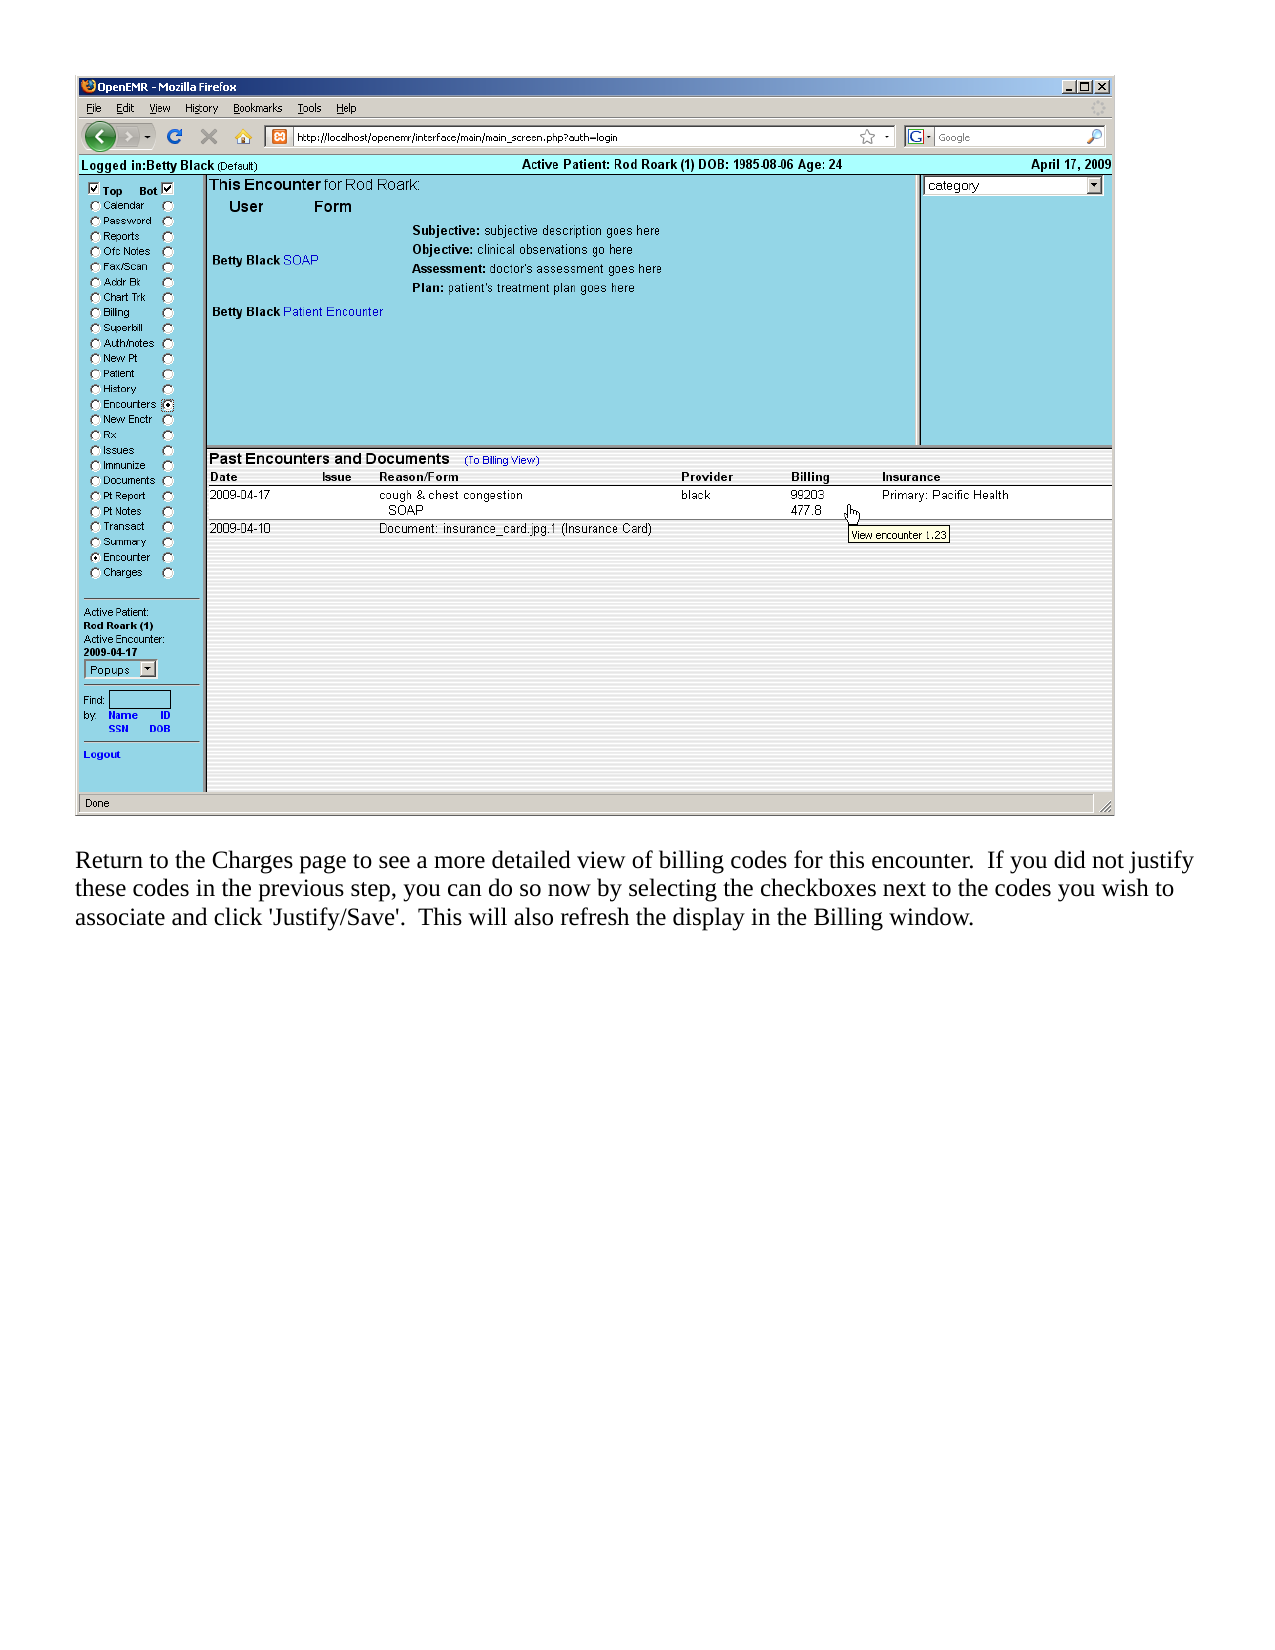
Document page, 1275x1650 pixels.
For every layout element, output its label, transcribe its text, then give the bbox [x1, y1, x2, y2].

picture [75, 75, 1115, 816]
text Return to the Charges page to see a more detailed view of billing codes for this encounter. If you did not justify these codes in the previous step, you can do so now by selecting the checkboxes next to the codes you wish to associate and click 'Justify/Save'. This will also refresh the display in the Billing window. [75, 845, 1200, 931]
